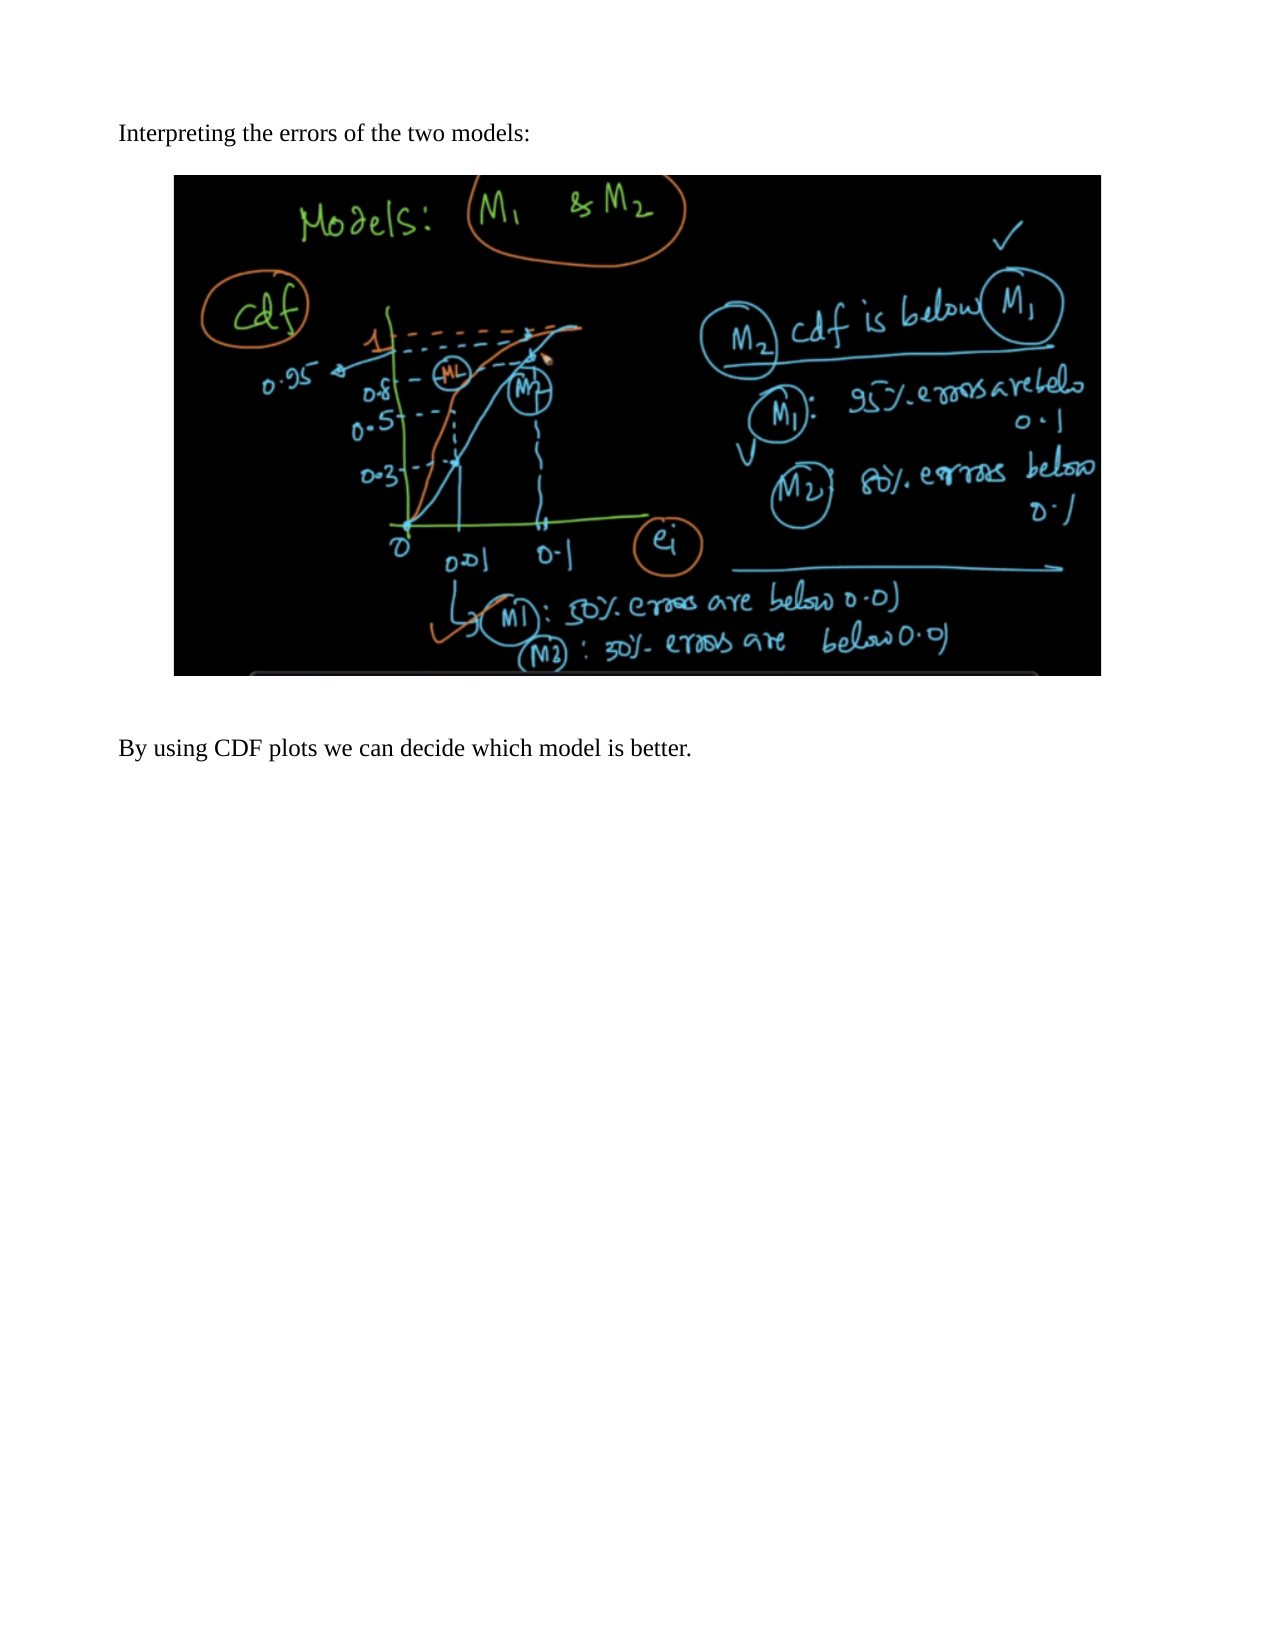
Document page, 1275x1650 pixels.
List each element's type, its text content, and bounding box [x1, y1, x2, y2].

text Interpreting the errors of the two models: [118, 118, 1157, 147]
text By using CDF plots we can decide which model is better. [118, 733, 1157, 762]
picture [173, 175, 1102, 676]
